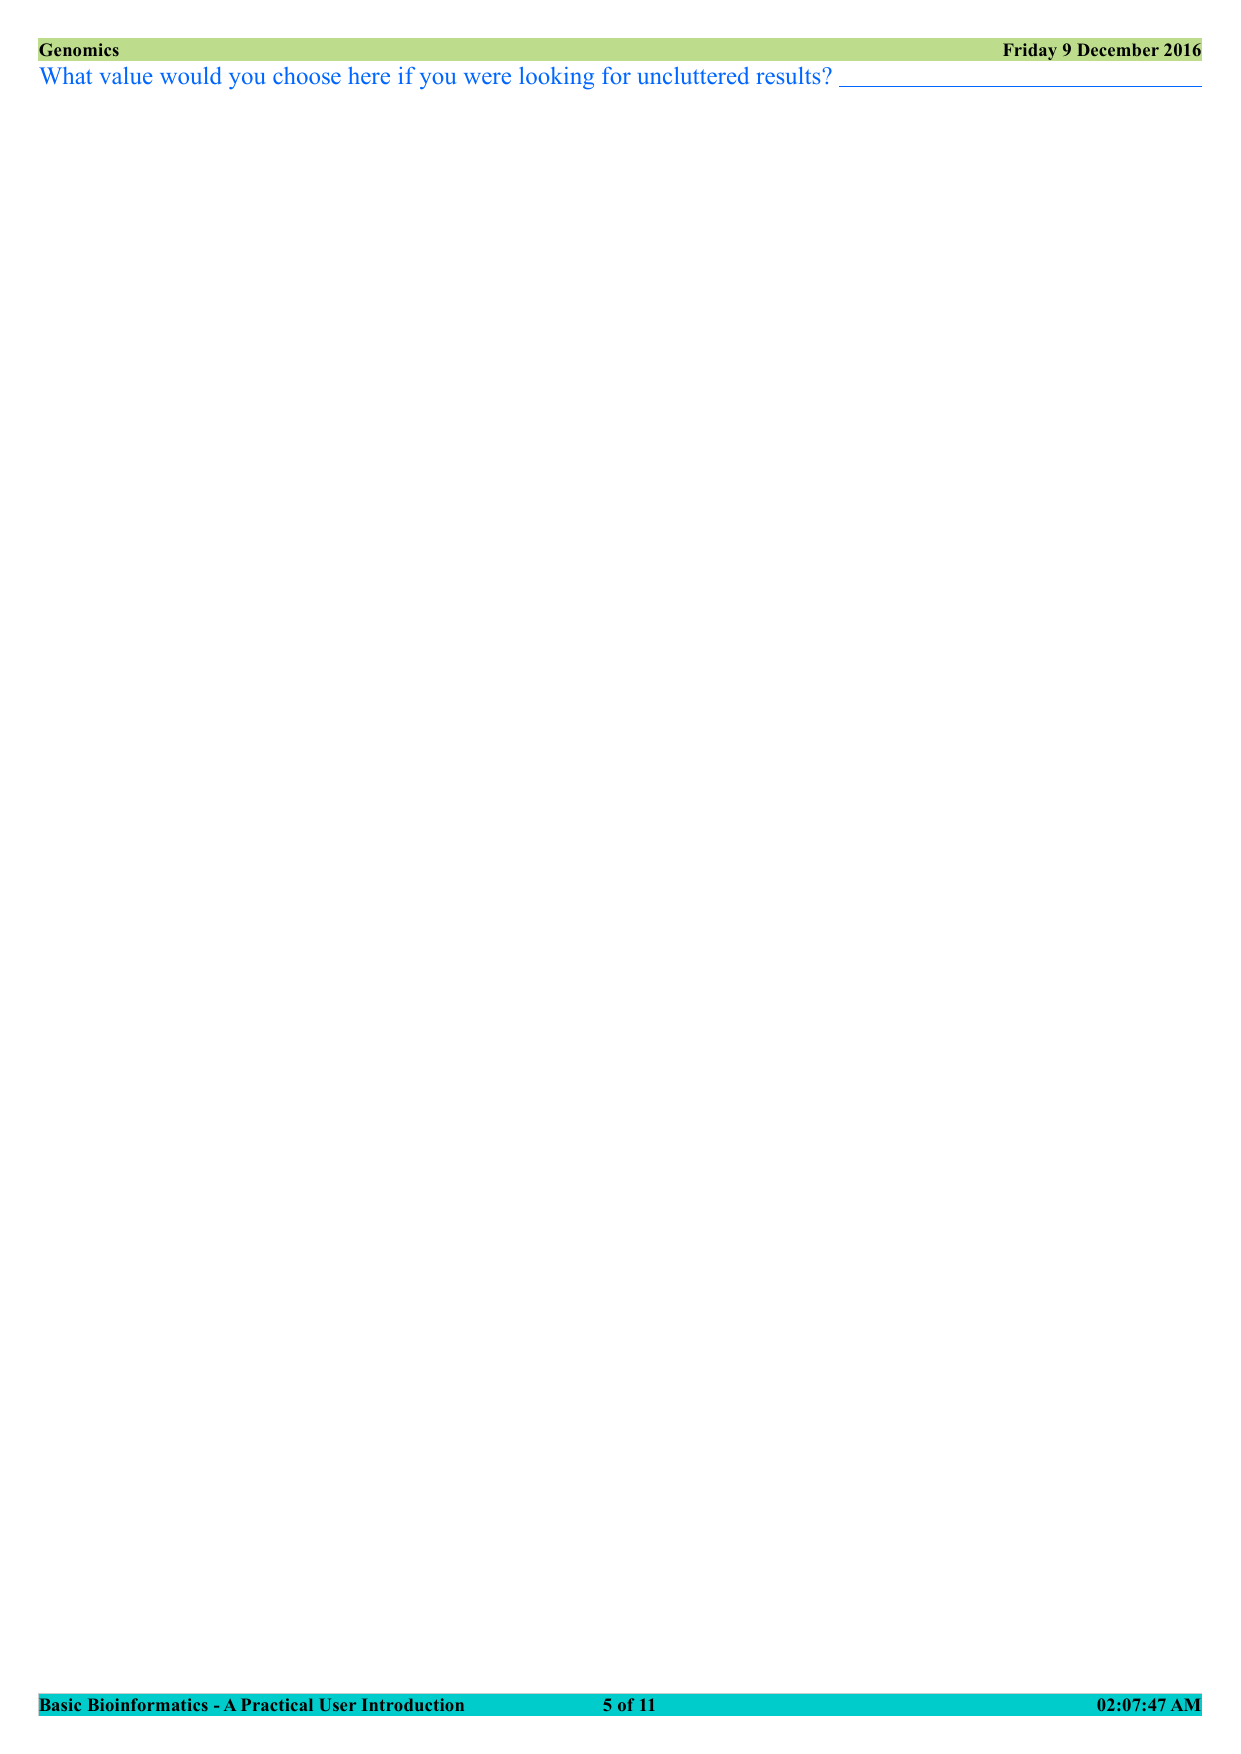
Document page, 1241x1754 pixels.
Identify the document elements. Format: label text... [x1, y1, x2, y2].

text What value would you choose here if you were looking for uncluttered results? [38, 61, 1202, 89]
